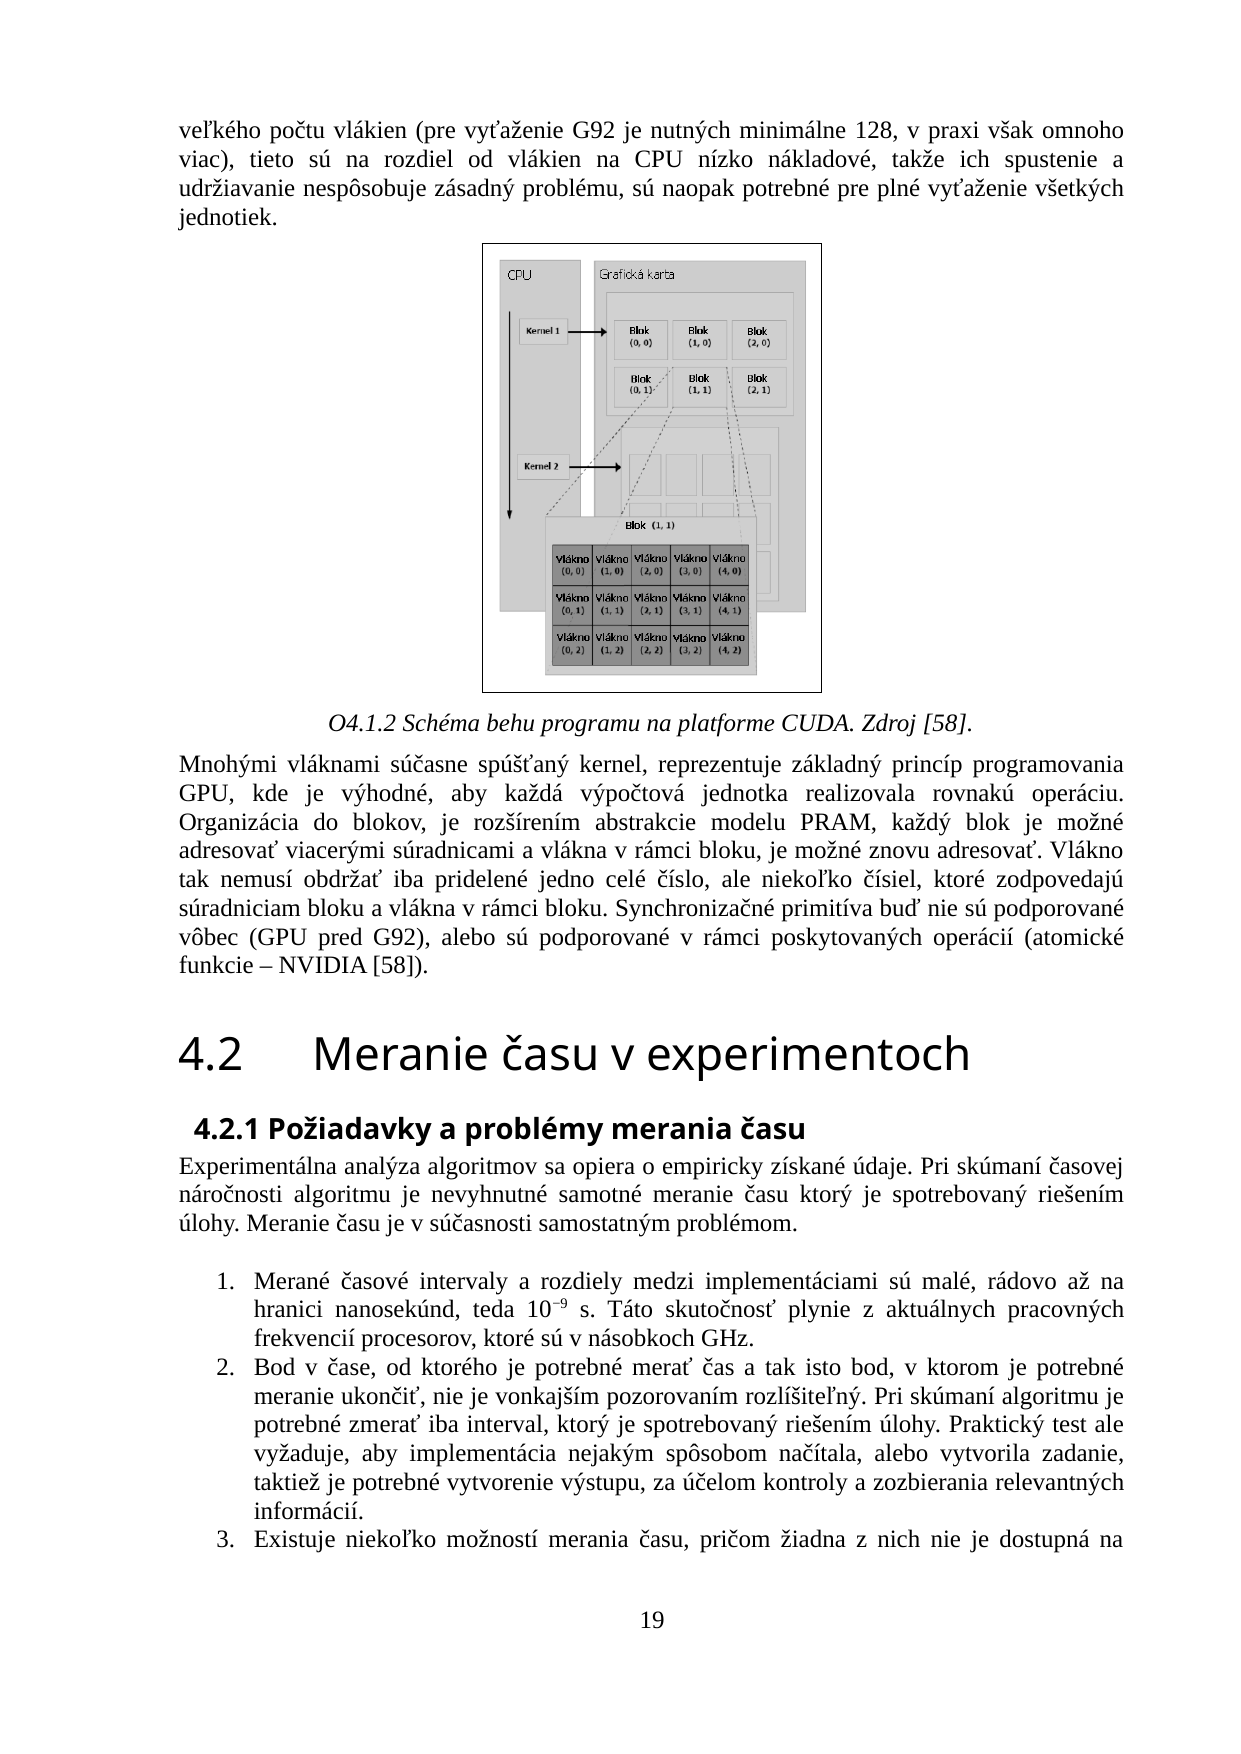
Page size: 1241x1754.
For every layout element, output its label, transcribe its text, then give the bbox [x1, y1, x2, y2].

list Bod v čase, od ktorého je potrebné merať čas a tak isto bod, v ktorom je potrebné meranie ukončiť, nie je vonkajším pozorovaním rozlíšiteľný. Pri skúmaní algoritmu je potrebné zmerať iba interval, ktorý je spotrebovaný riešením úlohy. Praktický test ale vyžaduje, aby implementácia nejakým spôsobom načítala, alebo vytvorila zadanie, taktiež je potrebné vytvorenie výstupu, za účelom kontroly a zozbierania relevantných informácií. [216, 1352, 1125, 1524]
text veľkého počtu vlákien (pre vyťaženie G92 je nutných minimálne 128, v praxi však omnoho viac), tieto sú na rozdiel od vlákien na CPU nízko nákladové, takže ich spustenie a udržiavanie nespôsobuje zásadný problému, sú naopak potrebné pre plné vyťaženie všetkých jednotiek. [178, 116, 1125, 231]
text Experimentálna analýza algoritmov sa opiera o empiricky získané údaje. Pri skúmaní časovej náročnosti algoritmu je nevyhnutné samotné meranie času ktorý je spotrebovaný riešením úlohy. Meranie času je v súčasnosti samostatným problémom. [178, 1151, 1125, 1237]
list Existuje niekoľko možností merania času, pričom žiadna z nich nie je dostupná na [216, 1524, 1125, 1553]
subtitle Meranie času v experimentoch [178, 1022, 1125, 1084]
subtitle Požiadavky a problémy merania času [193, 1108, 1125, 1148]
text O4.1.2 Schéma behu programu na platforme CUDA. Zdroj [58]. [178, 243, 1125, 737]
text Mnohými vláknami súčasne spúšťaný kernel, reprezentuje základný princíp programovania GPU, kde je výhodné, aby každá výpočtová jednotka realizovala rovnakú operáciu. Organizácia do blokov, je rozšírením abstrakcie modelu PRAM, každý blok je možné adresovať viacerými súradnicami a vlákna v rámci bloku, je možné znovu adresovať. Vlákno tak nemusí obdržať iba pridelené jedno celé číslo, ale niekoľko čísiel, ktoré zodpovedajú súradniciam bloku a vlákna v rámci bloku. Synchronizačné primitíva buď nie sú podporované vôbec (GPU pred G92), alebo sú podporované v rámci poskytovaných operácií (atomické funkcie – NVIDIA [58]). [178, 749, 1125, 979]
picture [497, 259, 807, 677]
list Merané časové intervaly a rozdiely medzi implementáciami sú malé, rádovo až na hranici nanosekúnd, teda 10−9 s. Táto skutočnosť plynie z aktuálnych pracovných frekvencií procesorov, ktoré sú v násobkoch GHz. [216, 1266, 1125, 1352]
